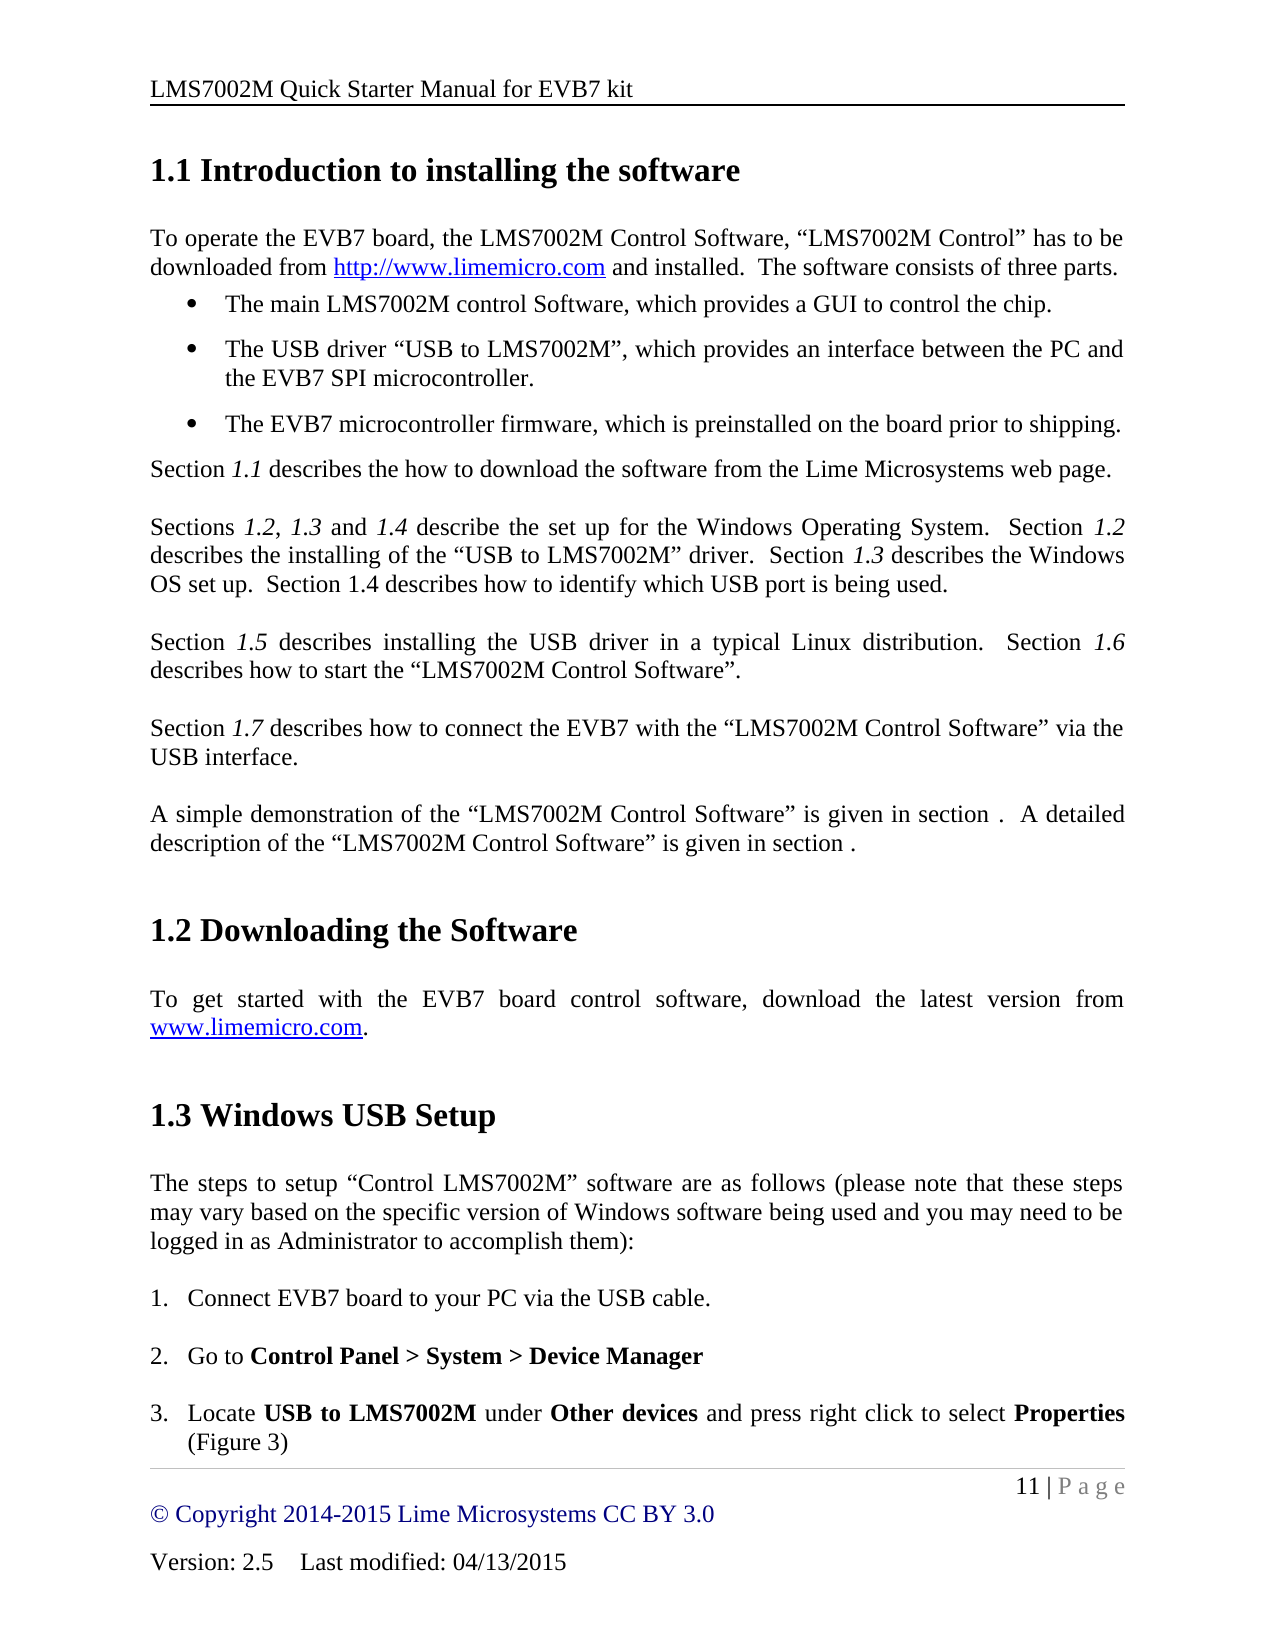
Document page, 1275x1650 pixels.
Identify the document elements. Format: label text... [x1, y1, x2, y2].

text Sections 1.2, 1.3 and 1.4 describe the set up for the Windows Operating System. Section 1.2 describes the installing of the “USB to LMS7002M” driver. Section 1.3 describes the Windows OS set up. Section 1.4 describes how to identify which USB port is being used. [150, 512, 1125, 598]
text Section 1.5 describes installing the USB driver in a typical Linux distribution. Section 1.6 describes how to start the “LMS7002M Control Software”. [150, 627, 1125, 684]
list The EVB7 microcontroller firmware, which is preinstalled on the board prior to shipping. [187, 409, 1125, 437]
list Locate USB to LMS7002M under Other devices and press right click to select Properties (Figure 3) [150, 1398, 1125, 1456]
list Go to Control Panel > System > Device Manager [150, 1341, 1125, 1369]
text Section 1.1 describes the how to download the software from the Lime Microsystems web page. [150, 454, 1125, 483]
subtitle Introduction to installing the software [150, 150, 1125, 188]
list The main LMS7002M control Software, which provides a GUI to control the chip. [187, 289, 1125, 318]
text To get started with the EVB7 board control software, download the latest version from www.limemicro.com. [150, 984, 1125, 1041]
subtitle Downloading the Software [150, 910, 1125, 949]
text To operate the EVB7 board, the LMS7002M Control Software, “LMS7002M Control” has to be downloaded from http://www.limemicro.com and installed. The software consists of three parts. [150, 223, 1125, 281]
list The USB driver “USB to LMS7002M”, which provides an interface between the PC and the EVB7 SPI microcontroller. [187, 334, 1125, 392]
subtitle Windows USB Setup [150, 1095, 1125, 1133]
text Section 1.7 describes how to connect the EVB7 with the “LMS7002M Control Software” via the USB interface. [150, 713, 1125, 770]
text A simple demonstration of the “LMS7002M Control Software” is given in section . A detailed description of the “LMS7002M Control Software” is given in section . [150, 799, 1125, 857]
text The steps to setup “Control LMS7002M” software are as follows (please note that these steps may vary based on the specific version of Windows software being used and you may need to be logged in as Administrator to accomplish them): [150, 1168, 1125, 1254]
list Connect EVB7 board to your PC via the USB cable. [150, 1283, 1125, 1312]
